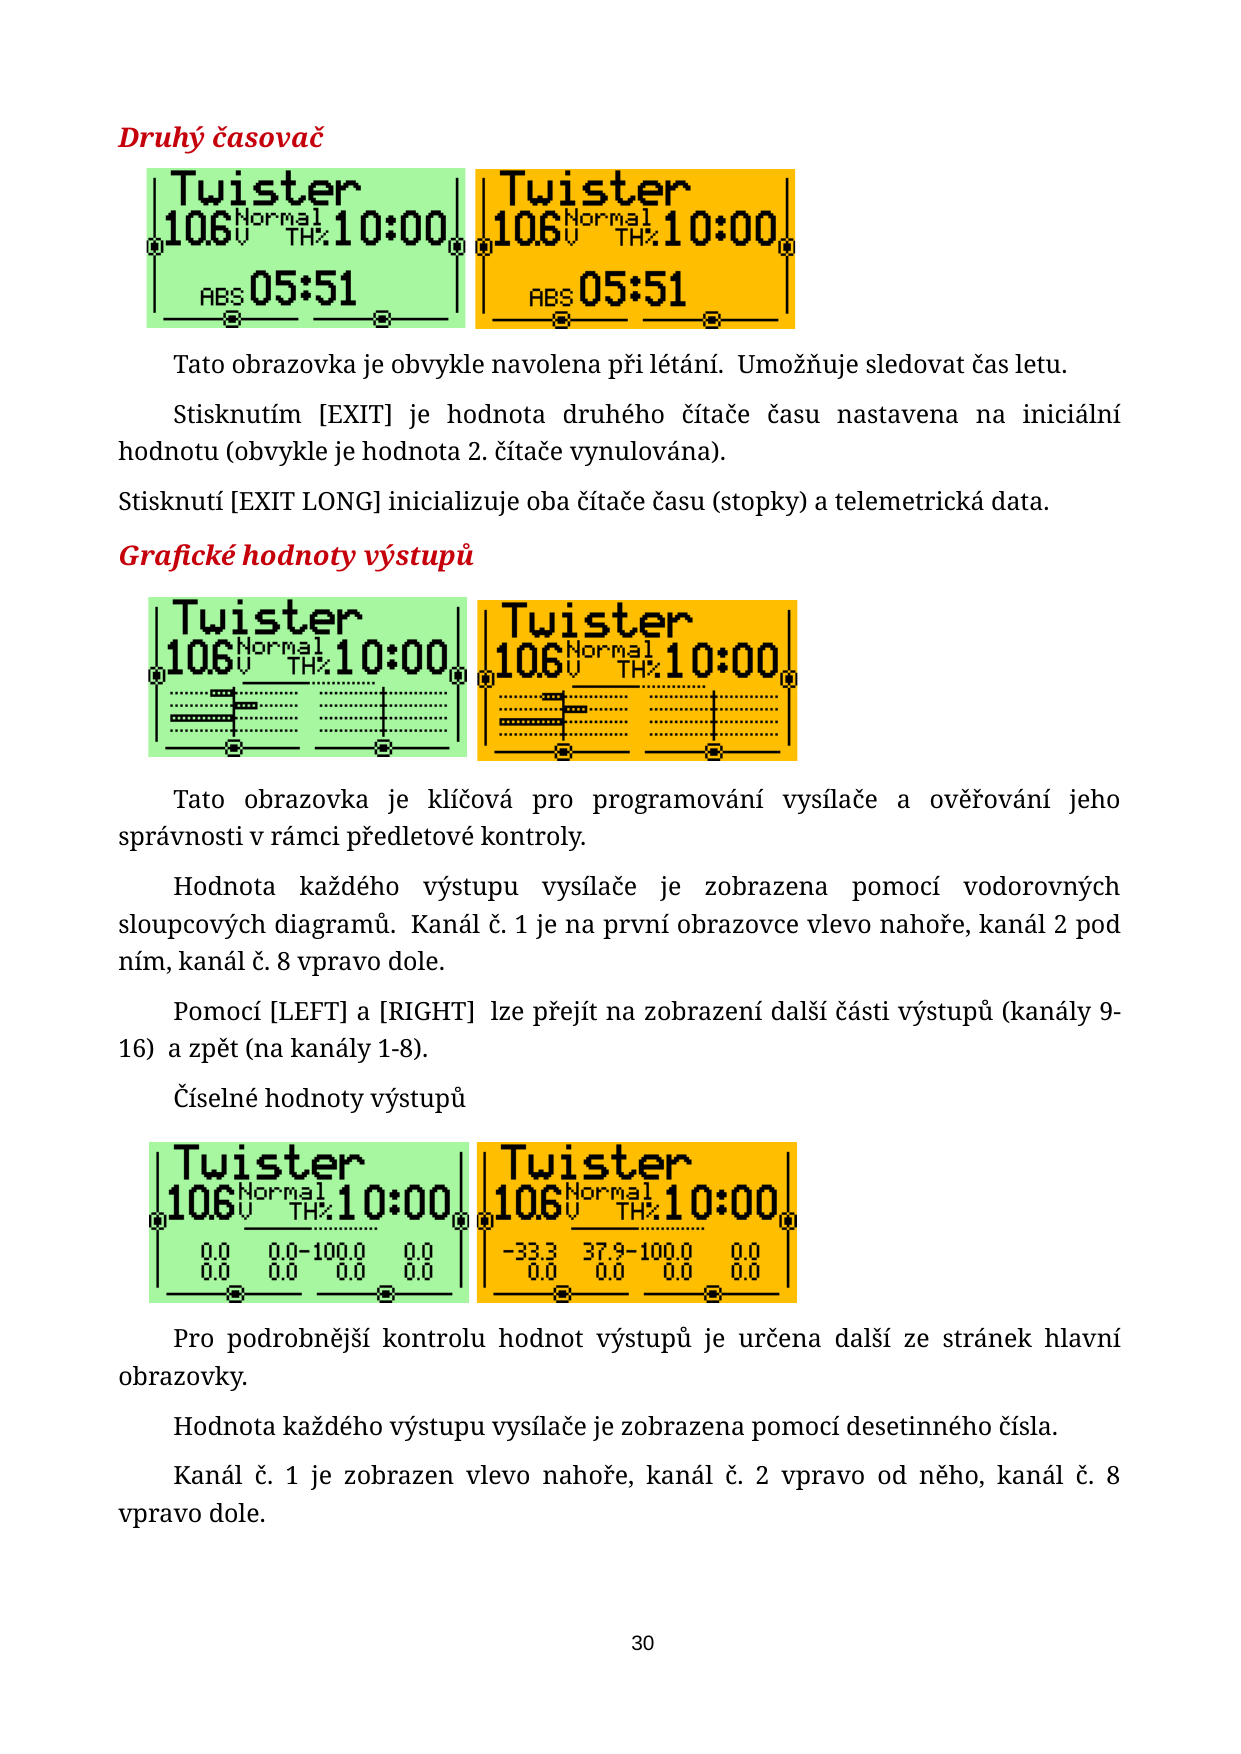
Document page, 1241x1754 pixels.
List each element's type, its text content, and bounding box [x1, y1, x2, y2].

text Kanál č. 1 je zobrazen vlevo nahoře, kanál č. 2 vpravo od něho, kanál č. 8 vpravo dole. [118, 1458, 1122, 1529]
text Hodnota každého výstupu vysílače je zobrazena pomocí vodorovných sloupcových dia­gramů. Kanál č. 1 je na první obrazovce vlevo nahoře, kanál 2 pod ním, kanál č. 8 vpravo dole. [118, 869, 1122, 978]
text Stisknutím [EXIT] je hodnota druhého čítače času nastavena na iniciální hodnotu (ob­vykle je hodnota 2. čítače vynulována). [118, 397, 1122, 468]
text Tato obrazovka je klíčová pro programování vysílače a ověřování jeho správnosti v rámci předletové kontroly. [118, 586, 1122, 853]
text Číselné hodnoty výstupů [118, 1081, 1122, 1115]
picture [149, 1142, 470, 1303]
text Stisknutí [EXIT LONG] inicializuje oba čítače času (stopky) a telemetrická data. [118, 484, 1122, 518]
picture [146, 168, 466, 328]
text Hodnota každého výstupu vysílače je zobrazena pomocí desetinného čísla. [118, 1408, 1122, 1442]
picture [475, 169, 796, 329]
text Pomocí [LEFT] a [RIGHT] lze přejít na zobrazení další části výstupů (kanály 9-16) a zpět (na kanály 1-8). [118, 993, 1122, 1065]
picture [476, 1142, 797, 1303]
subtitle Grafické hodnoty výstupů [118, 537, 1122, 574]
text Pro podrobnější kontrolu hodnot výstupů je určena další ze stránek hlavní obrazovky. [118, 1131, 1122, 1392]
subtitle Druhý časovač [118, 118, 1122, 155]
picture [477, 600, 798, 761]
picture [148, 597, 467, 757]
text Tato obrazovka je obvykle navolena při létání. Umožňuje sledovat čas letu. [118, 167, 1122, 381]
